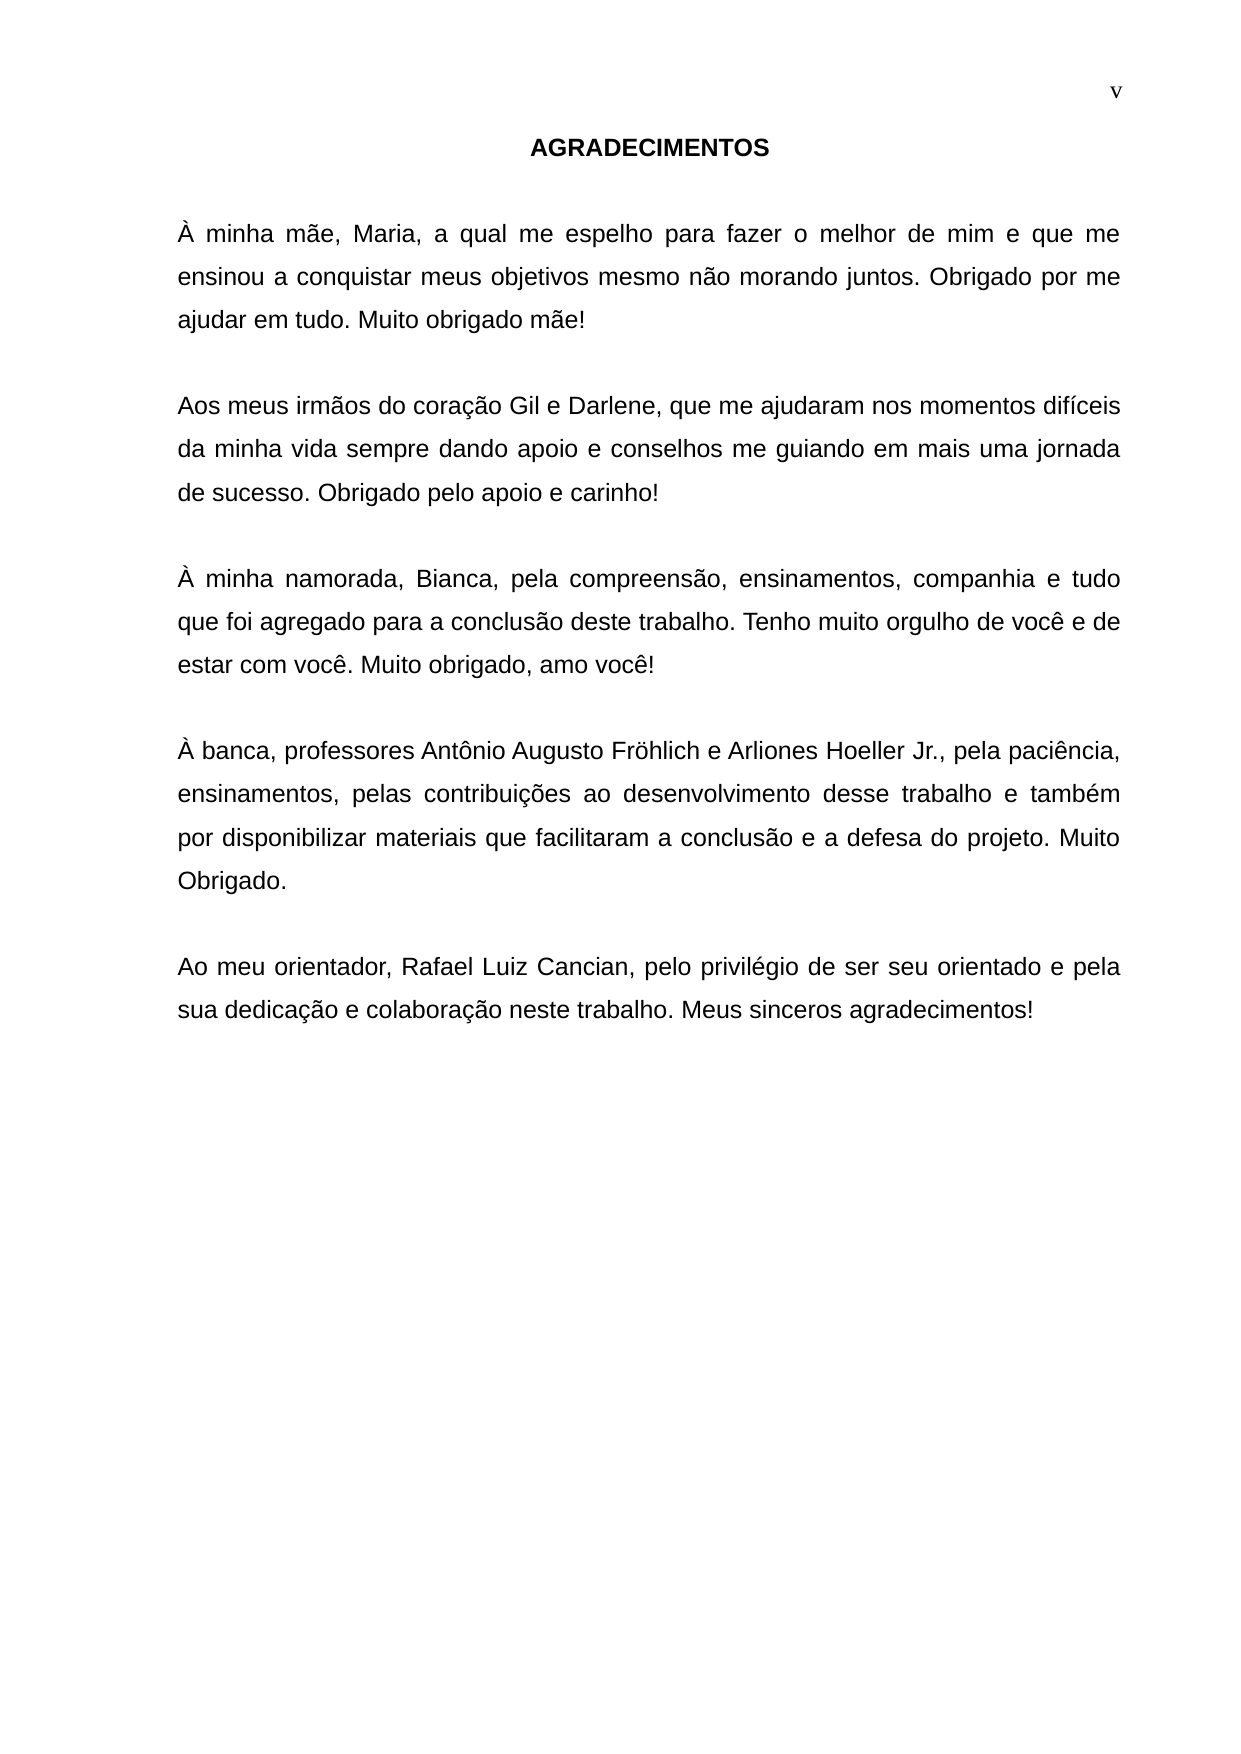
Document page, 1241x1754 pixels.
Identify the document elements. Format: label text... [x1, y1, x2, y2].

text Aos meus irmãos do coração Gil e Darlene, que me ajudaram nos momentos difíceis da minha vida sempre dando apoio e conselhos me guiando em mais uma jornada de sucesso. Obrigado pelo apoio e carinho! [177, 391, 1122, 506]
text À minha mãe, Maria, a qual me espelho para fazer o melhor de mim e que me ensinou a conquistar meus objetivos mesmo não morando juntos. Obrigado por me ajudar em tudo. Muito obrigado mãe! [177, 219, 1122, 334]
text À minha namorada, Bianca, pela compreensão, ensinamentos, companhia e tudo que foi agregado para a conclusão deste trabalho. Tenho muito orgulho de você e de estar com você. Muito obrigado, amo você! [177, 564, 1122, 679]
text Ao meu orientador, Rafael Luiz Cancian, pelo privilégio de ser seu orientado e pela sua dedicação e colaboração neste trabalho. Meus sinceros agradecimentos! [177, 952, 1122, 1024]
text À banca, professores Antônio Augusto Fröhlich e Arliones Hoeller Jr., pela paciência, ensinamentos, pelas contribuições ao desenvolvimento desse trabalho e também por disponibilizar materiais que facilitaram a conclusão e a defesa do projeto. Muito Obrigado. [177, 736, 1122, 894]
text AGRADECIMENTOS [177, 132, 1122, 161]
